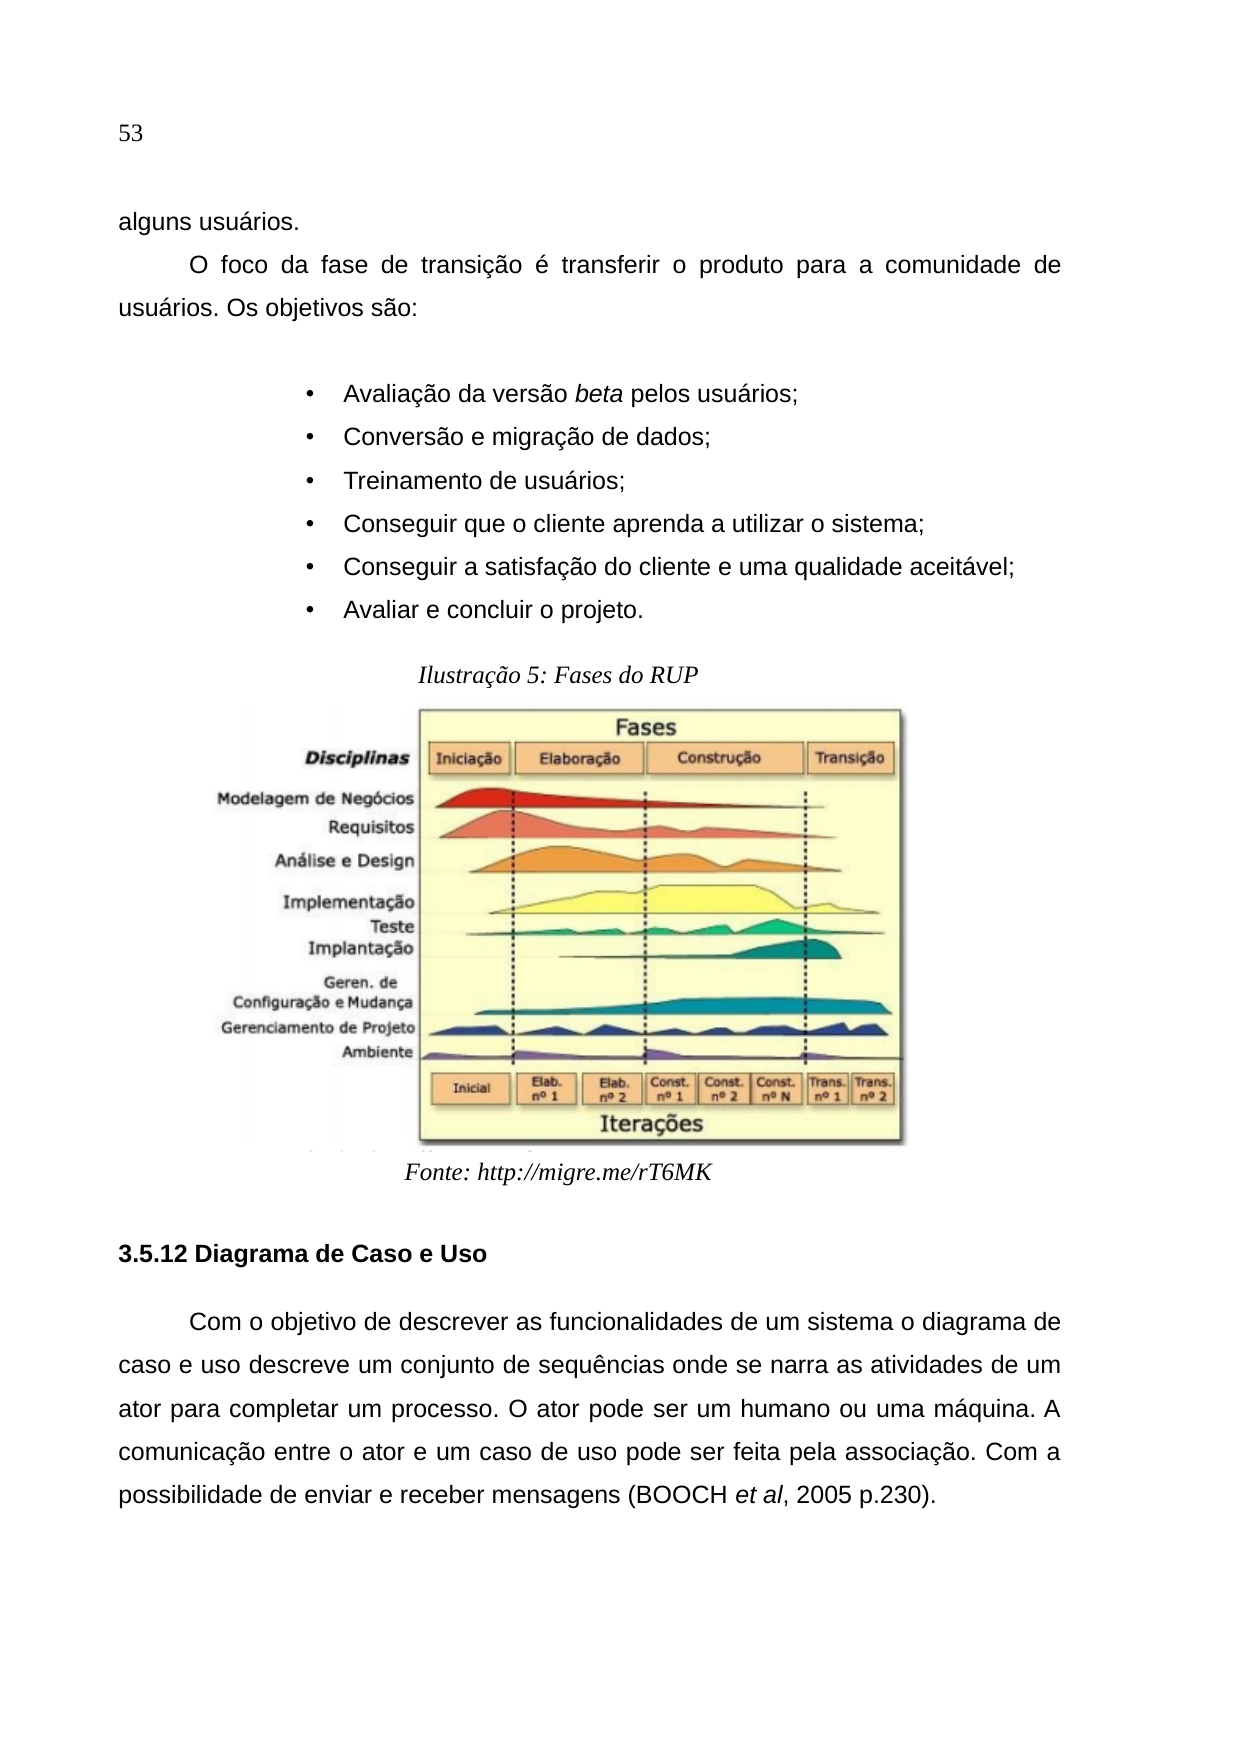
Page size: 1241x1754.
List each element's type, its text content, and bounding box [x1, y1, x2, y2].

list Treinamento de usuários; [306, 466, 1063, 494]
text Fonte: http://migre.me/rT6MK [210, 1152, 908, 1186]
list Conversão e migração de dados; [306, 422, 1063, 451]
text Ilustração 5: Fases do RUP [210, 660, 908, 701]
picture [210, 701, 909, 1152]
text Com o objetivo de descrever as funcionalidades de um sistema o diagrama de caso e uso descreve um conjunto de sequências onde se narra as atividades de um ator para completar um processo. O ator pode ser um humano ou uma máquina. A comunicação entre o ator e um caso de uso pode ser feita pela associação. Com a possibilidade de enviar e receber mensagens (BOOCH et al, 2005 p.230). [118, 1307, 1063, 1509]
list Avaliar e concluir o projeto. [306, 595, 1063, 624]
list Conseguir que o cliente aprenda a utilizar o sistema; [306, 509, 1063, 538]
list Conseguir a satisfação do cliente e uma qualidade aceitável; [306, 552, 1063, 581]
text O foco da fase de transição é transferir o produto para a comunidade de usuários. Os objetivos são: [118, 250, 1063, 322]
text alguns usuários. [118, 207, 1063, 235]
subtitle 3.5.12 Diagrama de Caso e Uso [118, 1239, 1063, 1268]
list Avaliação da versão beta pelos usuários; [306, 379, 1063, 408]
